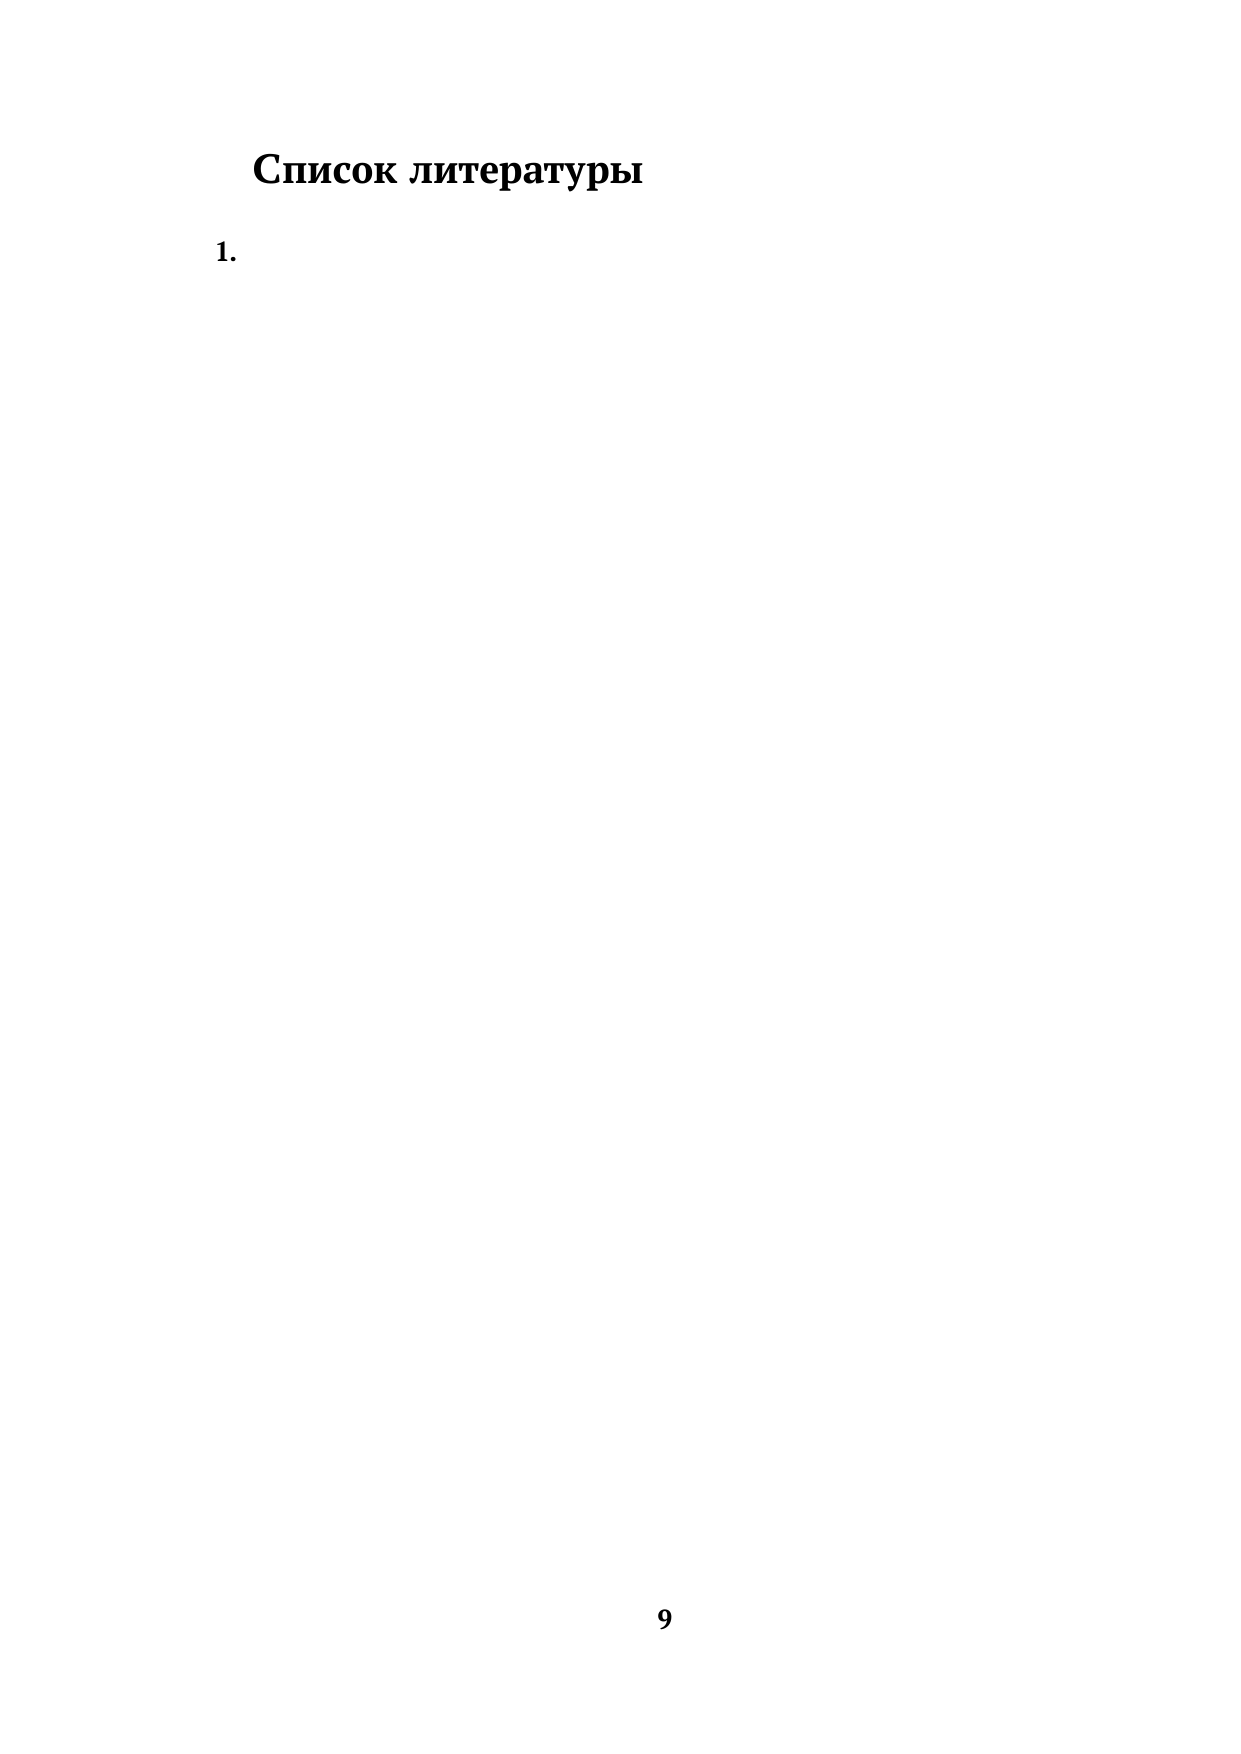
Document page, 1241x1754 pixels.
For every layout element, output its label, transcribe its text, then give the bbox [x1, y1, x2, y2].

subtitle Список литературы [251, 143, 1152, 193]
